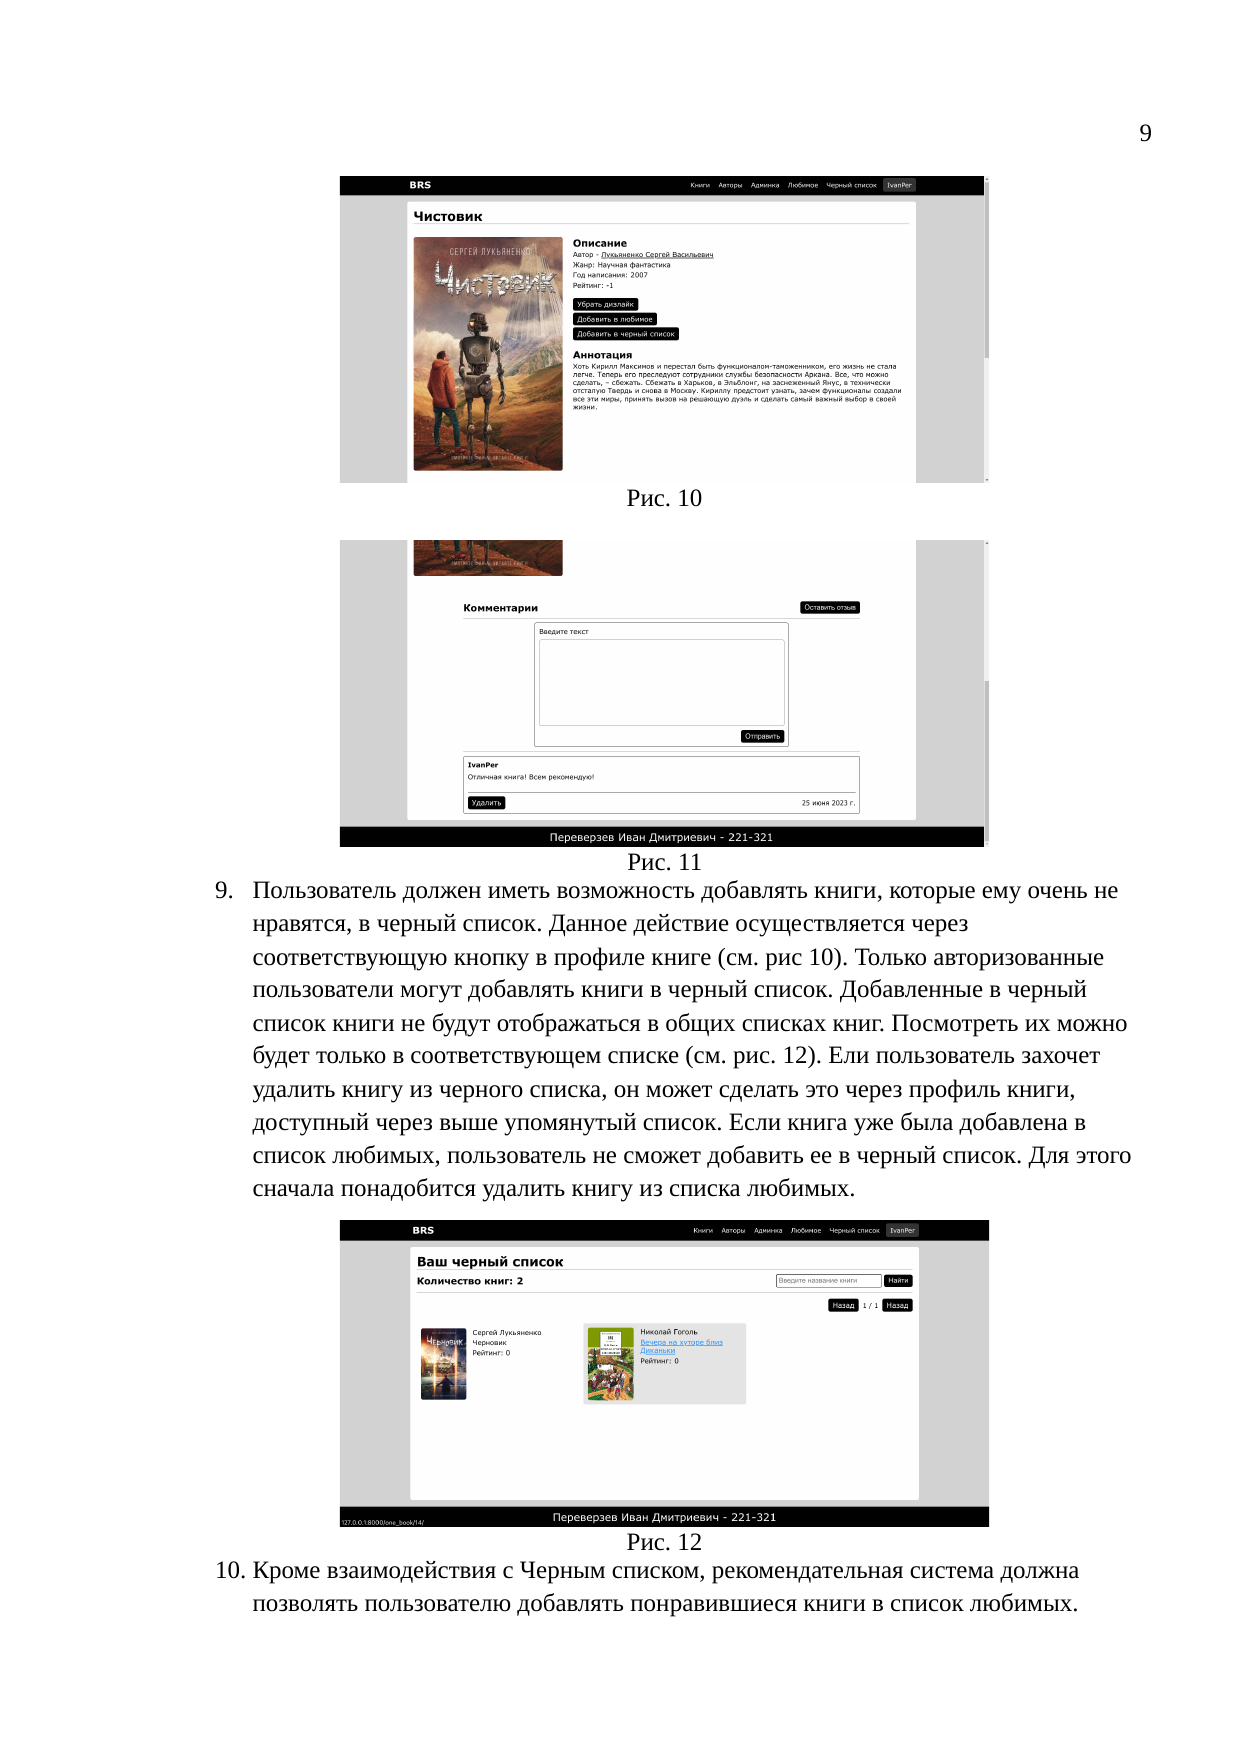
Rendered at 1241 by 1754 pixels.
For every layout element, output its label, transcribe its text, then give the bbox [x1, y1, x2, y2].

table_header [177, 176, 339, 483]
list Пользователь должен иметь возможность добавлять книги, которые ему очень не нравятся, в черный список. Данное действие осуществляется через соответствующую кнопку в профиле книге (см. рис 10). Только авторизованные пользователи могут добавлять книги в черный список. Добавленные в черный список книги не будут отображаться в общих списках книг. Посмотреть их можно будет только в соответствующем списке (см. рис. 12). Ели пользователь захочет удалить книгу из черного списка, он может сделать это через профиль книги, доступный через выше упомянутый список. Если книга уже была добавлена в список любимых, пользователь не сможет добавить ее в черный список. Для этого сначала понадобится удалить книгу из списка любимых. [215, 876, 1152, 1201]
picture [339, 540, 990, 847]
table_cell Рис. 12 [177, 1527, 1152, 1556]
table_header [990, 1220, 1152, 1527]
table_header [177, 1220, 339, 1527]
table_cell Рис. 11 [177, 847, 1152, 876]
table_cell Рис. 10 [177, 483, 1152, 512]
table_cell [177, 512, 1152, 847]
list Кроме взаимодействия с Черным списком, рекомендательная система должна позволять пользователю добавлять понравившиеся книги в список любимых. [215, 1556, 1152, 1617]
picture [339, 176, 990, 483]
picture [339, 1220, 990, 1527]
table_header [990, 176, 1152, 483]
